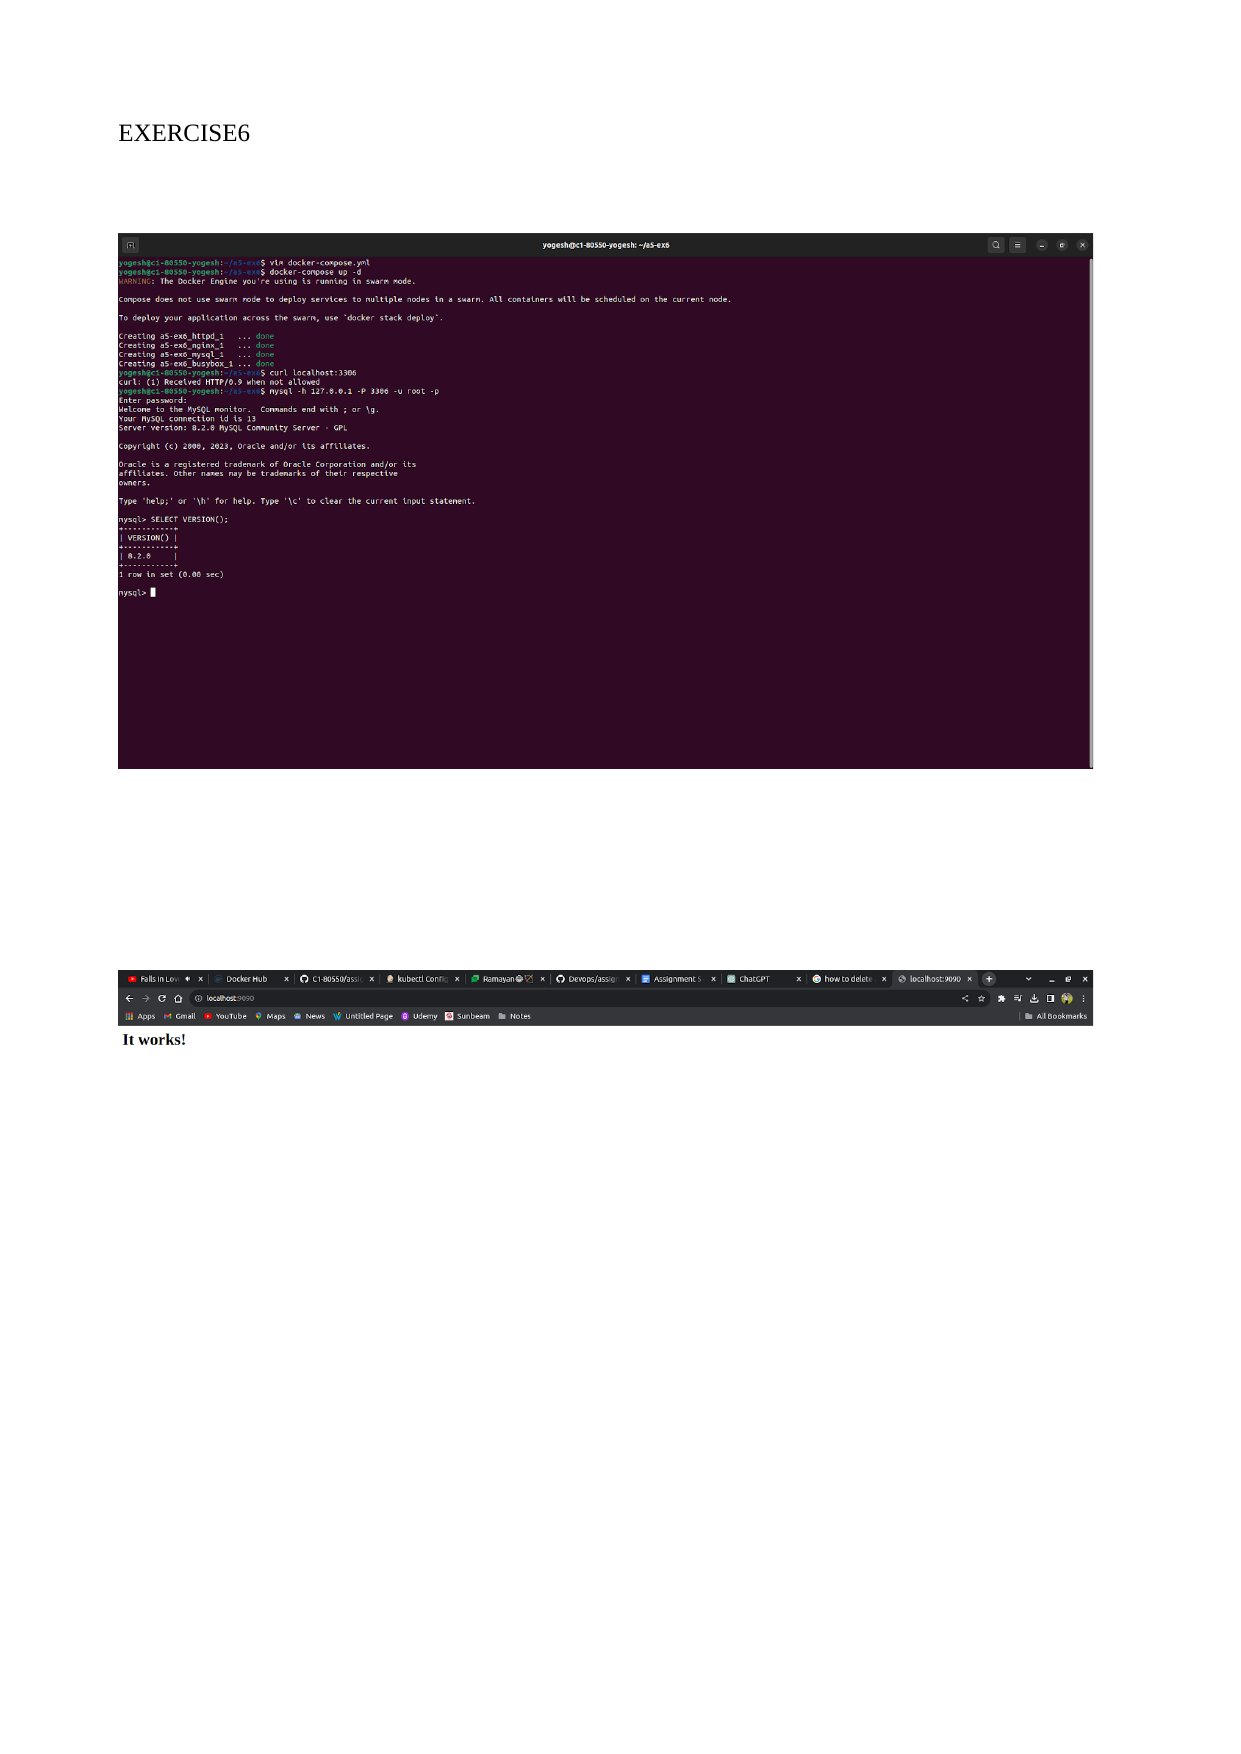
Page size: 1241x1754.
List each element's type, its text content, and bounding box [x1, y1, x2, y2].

picture [118, 233, 1094, 769]
picture [118, 970, 1094, 1507]
text EXERCISE6 [118, 118, 1122, 147]
